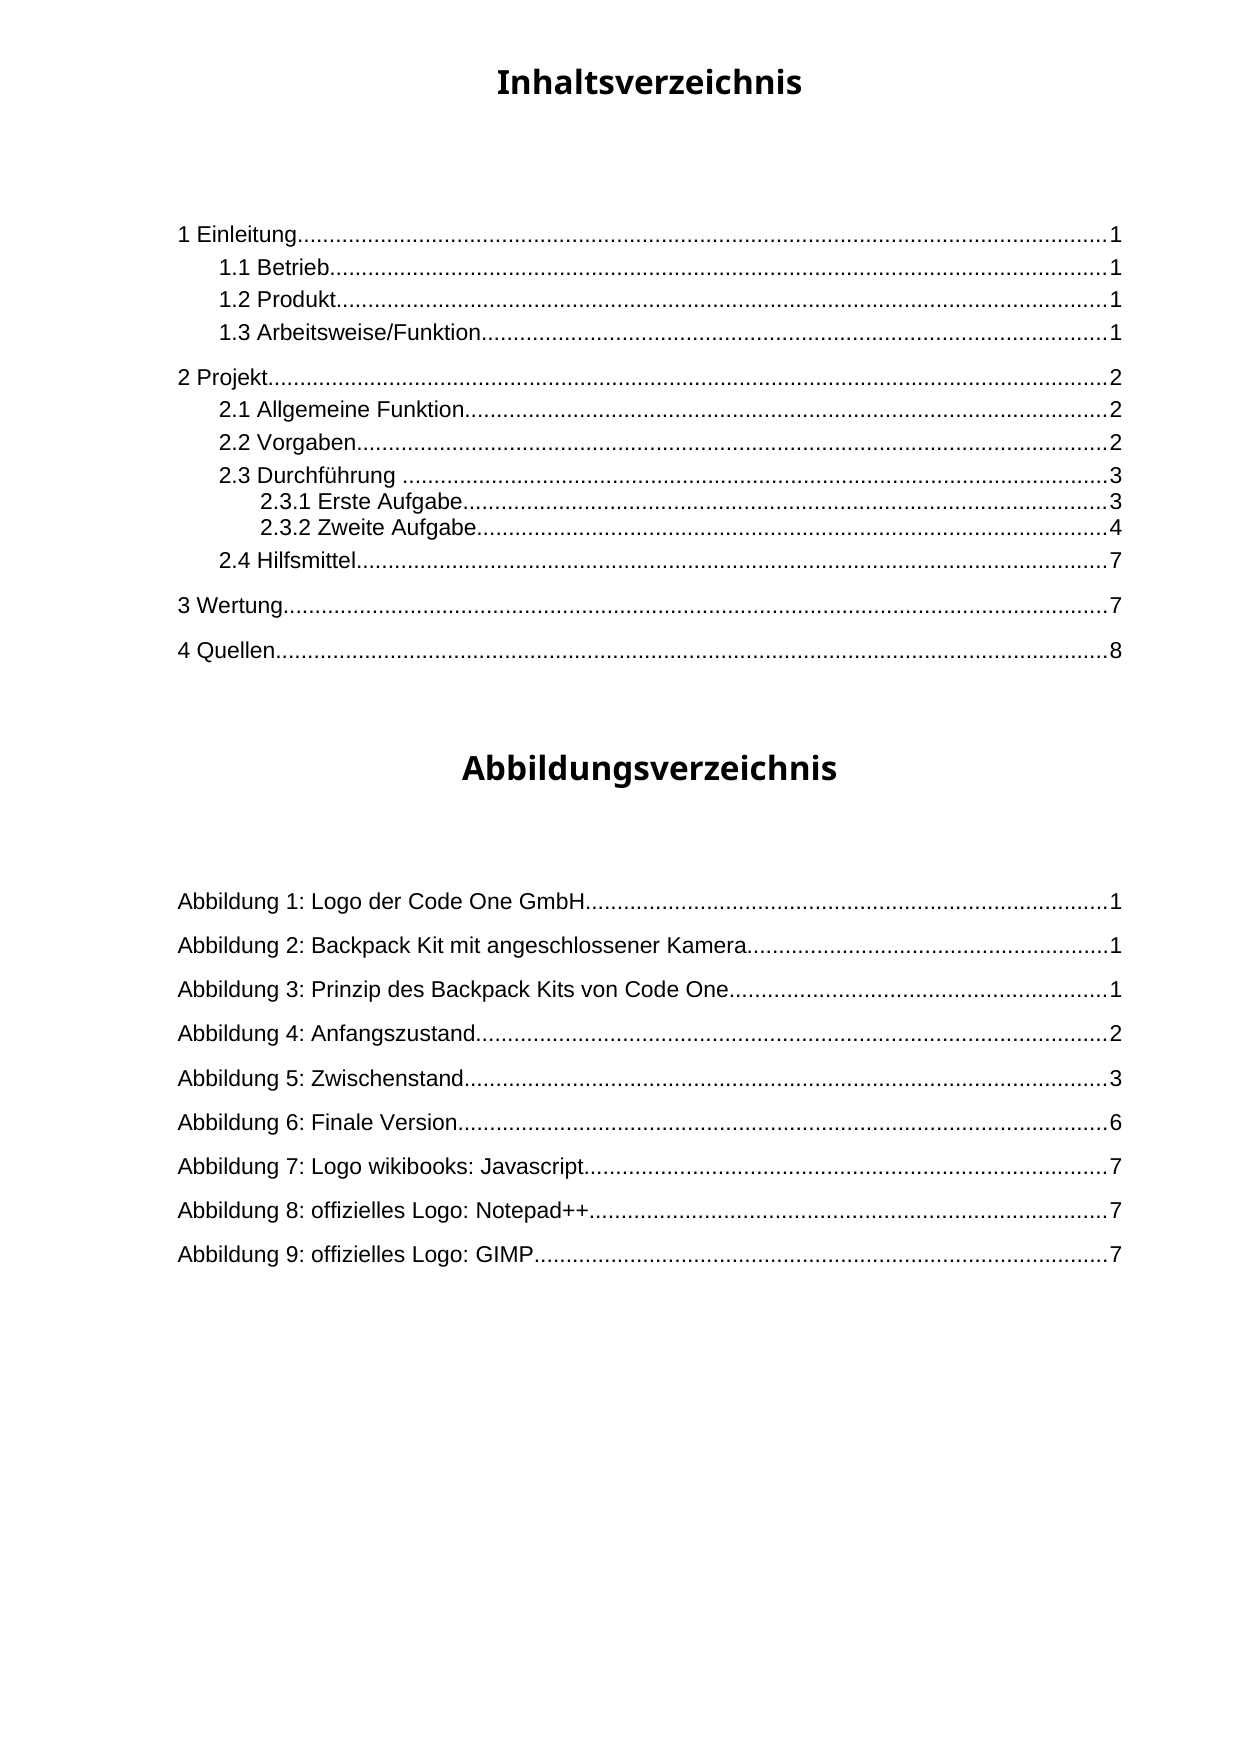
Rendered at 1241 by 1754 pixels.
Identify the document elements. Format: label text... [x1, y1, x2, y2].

subtitle Inhaltsverzeichnis [177, 59, 1122, 104]
text 2 Projekt 2 [177, 364, 1122, 390]
text 2.3 Durchführung 3 [218, 462, 1122, 488]
text Abbildung 3: Prinzip des Backpack Kits von Code One 1 [177, 976, 1122, 1003]
text Abbildung 5: Zwischenstand 3 [177, 1064, 1122, 1091]
text Abbildung 8: offizielles Logo: Notepad++ 7 [177, 1197, 1122, 1223]
text Abbildung 1: Logo der Code One GmbH 1 [177, 888, 1122, 914]
subtitle Abbildungsverzeichnis [177, 745, 1122, 791]
text Abbildung 2: Backpack Kit mit angeschlossener Kamera 1 [177, 932, 1122, 959]
text Abbildung 9: offizielles Logo: GIMP 7 [177, 1241, 1122, 1267]
text 2.3.1 Erste Aufgabe 3 [260, 488, 1122, 514]
text Abbildung 4: Anfangszustand 2 [177, 1020, 1122, 1047]
text Abbildung 6: Finale Version 6 [177, 1108, 1122, 1135]
text 1.1 Betrieb 1 [218, 253, 1122, 280]
text 1.2 Produkt 1 [218, 286, 1122, 312]
text 1.3 Arbeitsweise/Funktion 1 [218, 319, 1122, 345]
text 4 Quellen 8 [177, 637, 1122, 663]
text 2.1 Allgemeine Funktion 2 [218, 396, 1122, 423]
text 2.3.2 Zweite Aufgabe 4 [260, 514, 1122, 541]
text 2.4 Hilfsmittel 7 [218, 547, 1122, 573]
text 3 Wertung 7 [177, 592, 1122, 618]
text 2.2 Vorgaben 2 [218, 429, 1122, 455]
text Abbildung 7: Logo wikibooks: Javascript 7 [177, 1153, 1122, 1179]
text 1 Einleitung 1 [177, 221, 1122, 247]
